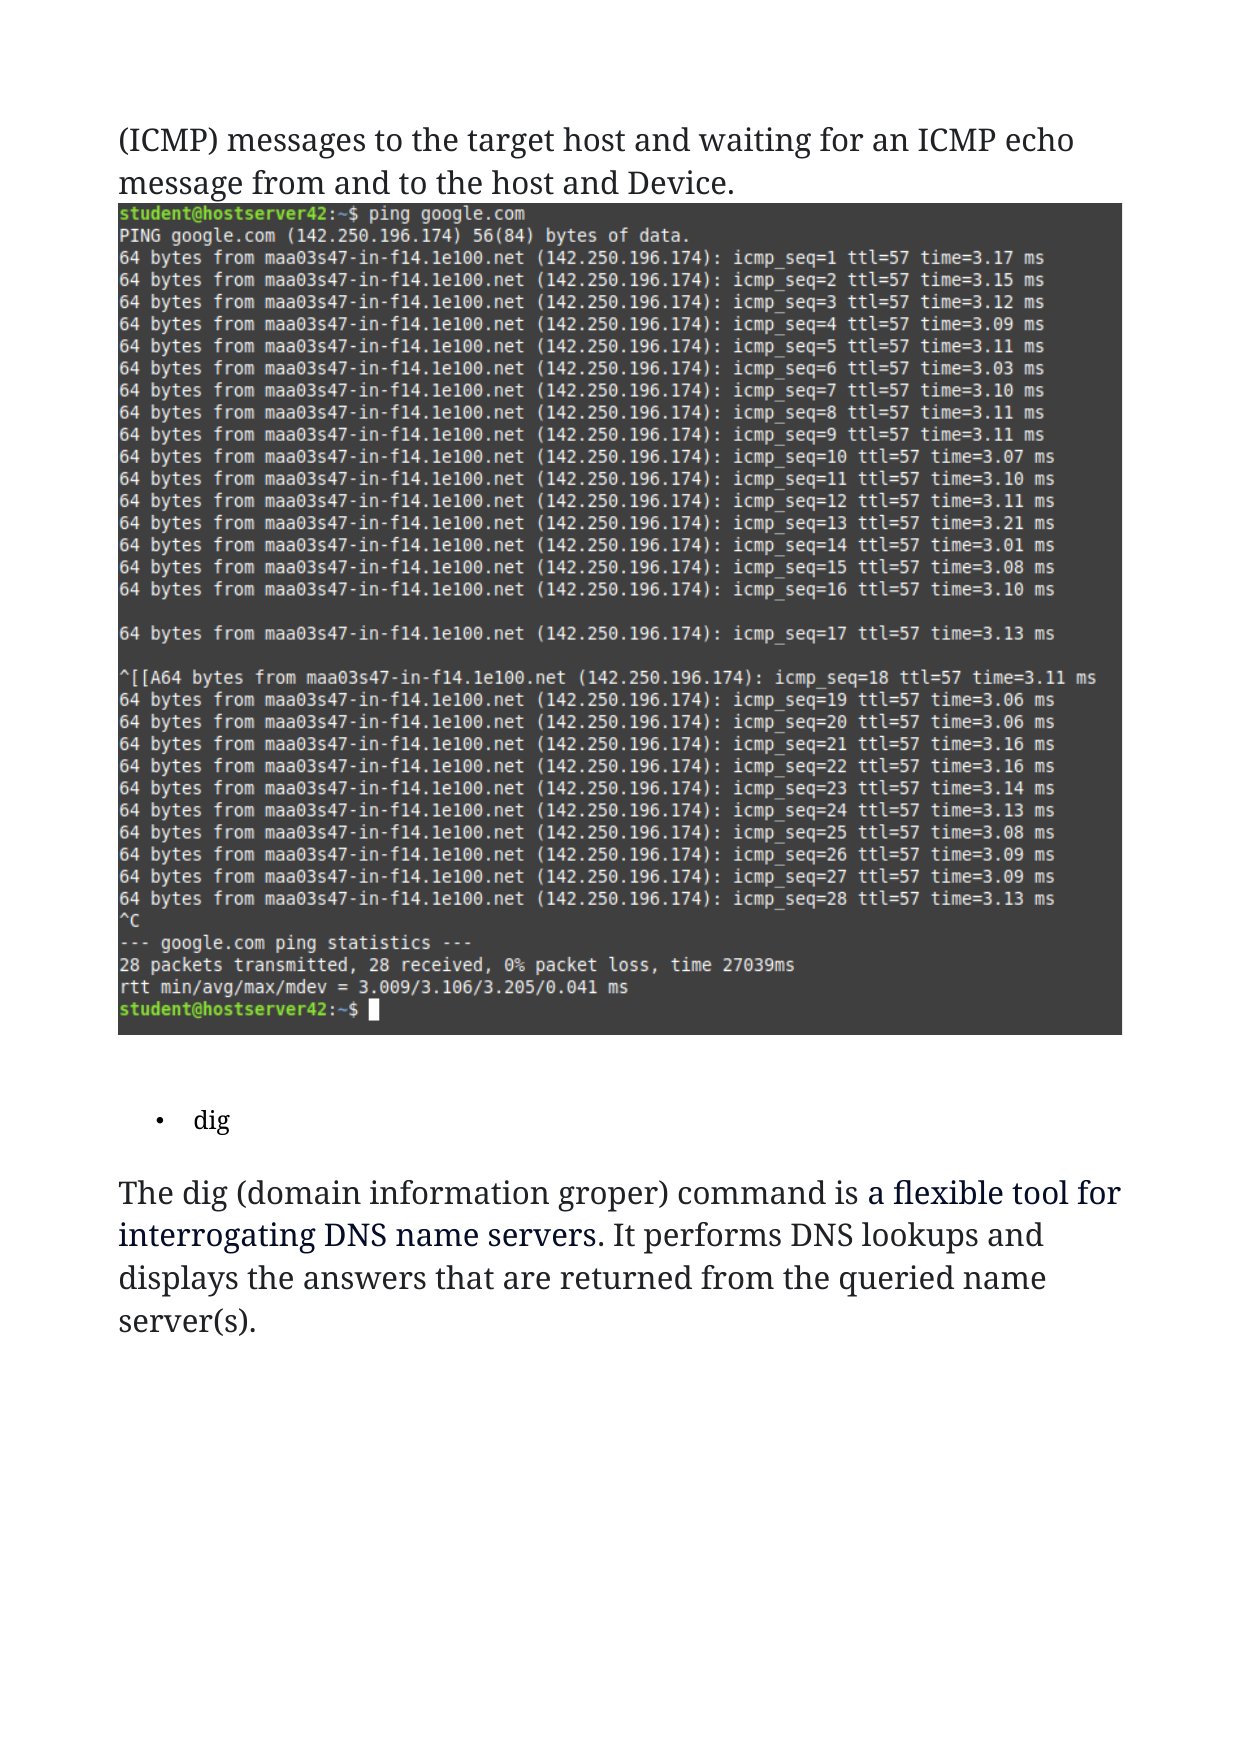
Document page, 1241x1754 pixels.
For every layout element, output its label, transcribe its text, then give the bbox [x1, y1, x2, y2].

text The dig (domain information groper) command is a flexible tool for interrogating DNS name servers. It performs DNS lookups and displays the answers that are returned from the queried name server(s). [118, 1171, 1122, 1341]
text (ICMP) messages to the target host and waiting for an ICMP echo message from and to the host and Device. [118, 118, 1122, 203]
picture [118, 203, 1123, 1035]
list dig [156, 1103, 1122, 1137]
